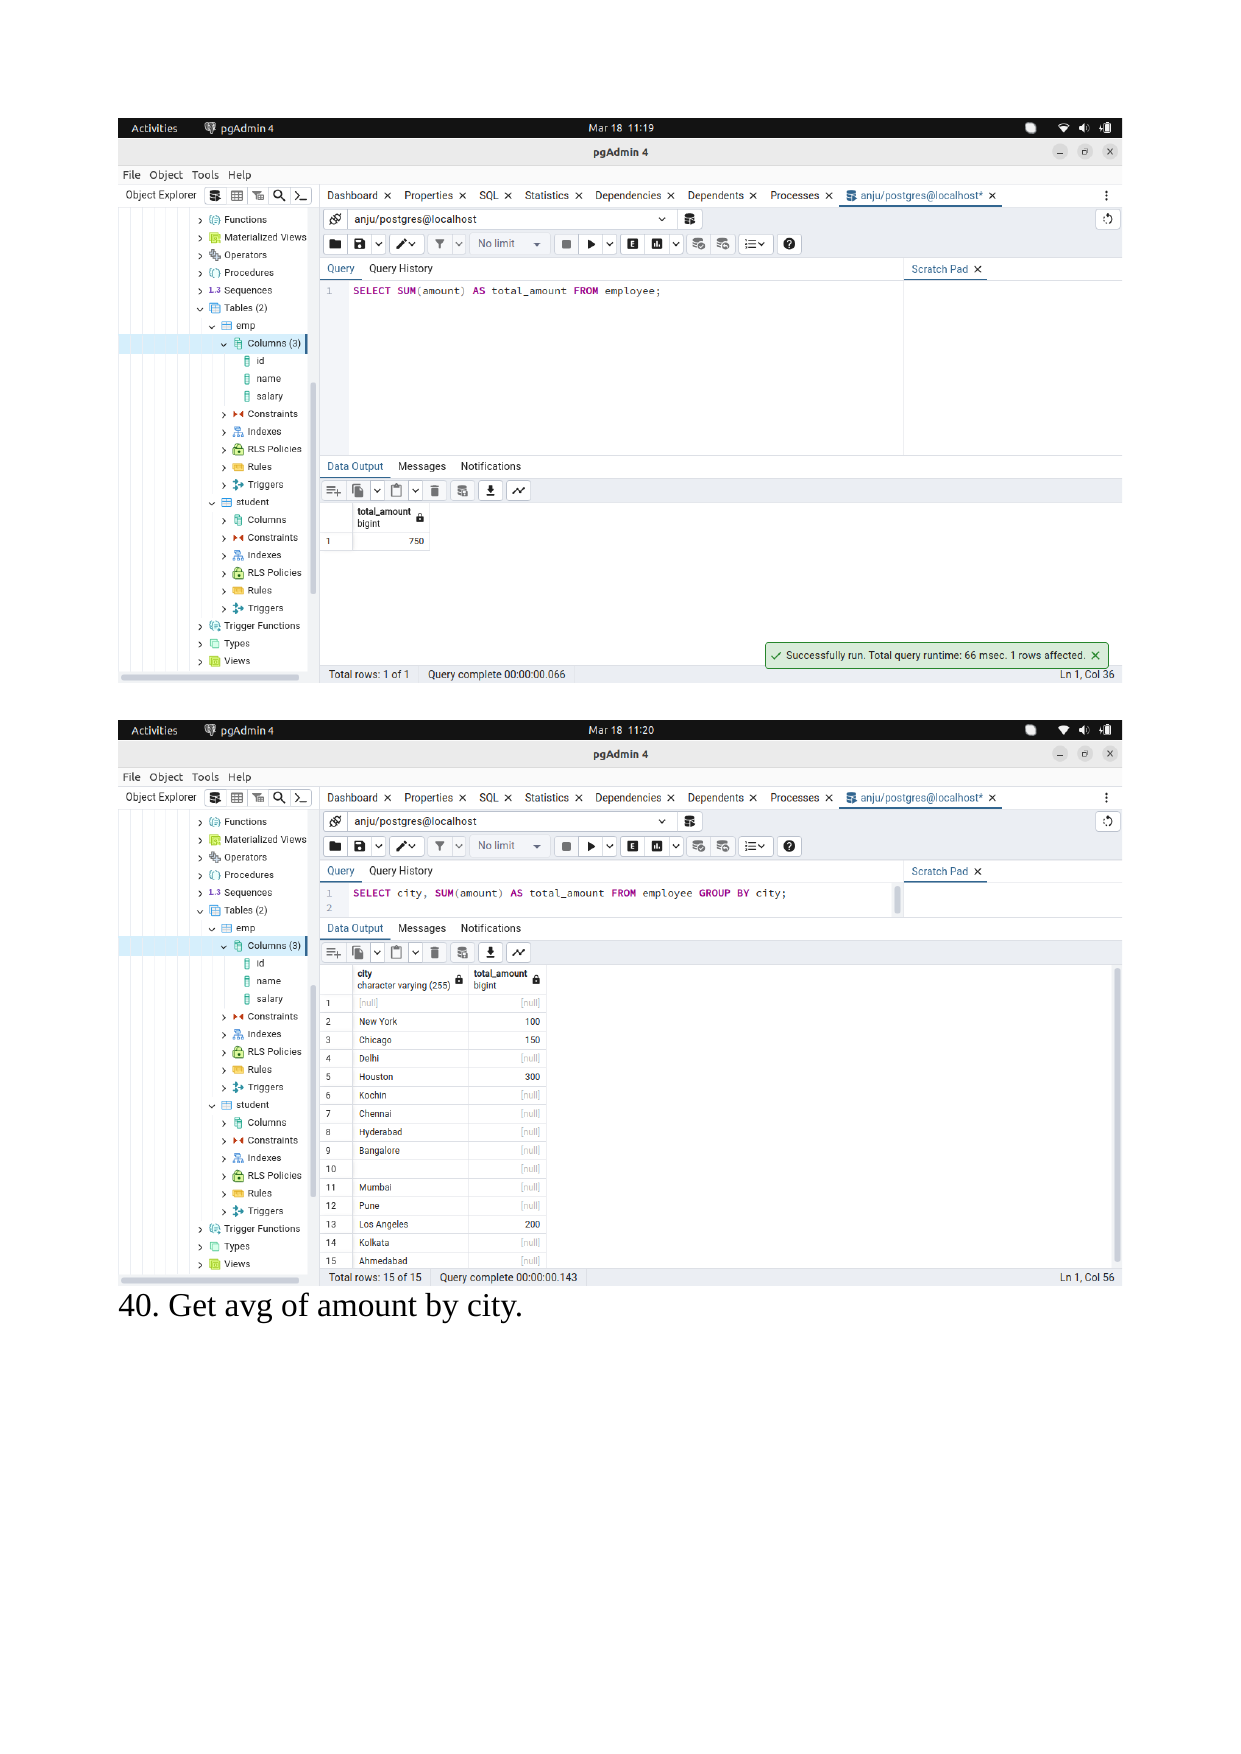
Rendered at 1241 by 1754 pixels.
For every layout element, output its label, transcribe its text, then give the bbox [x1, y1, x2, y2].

picture [118, 720, 1123, 1286]
picture [118, 118, 1123, 683]
text 40. Get avg of amount by city. [118, 1286, 1122, 1323]
